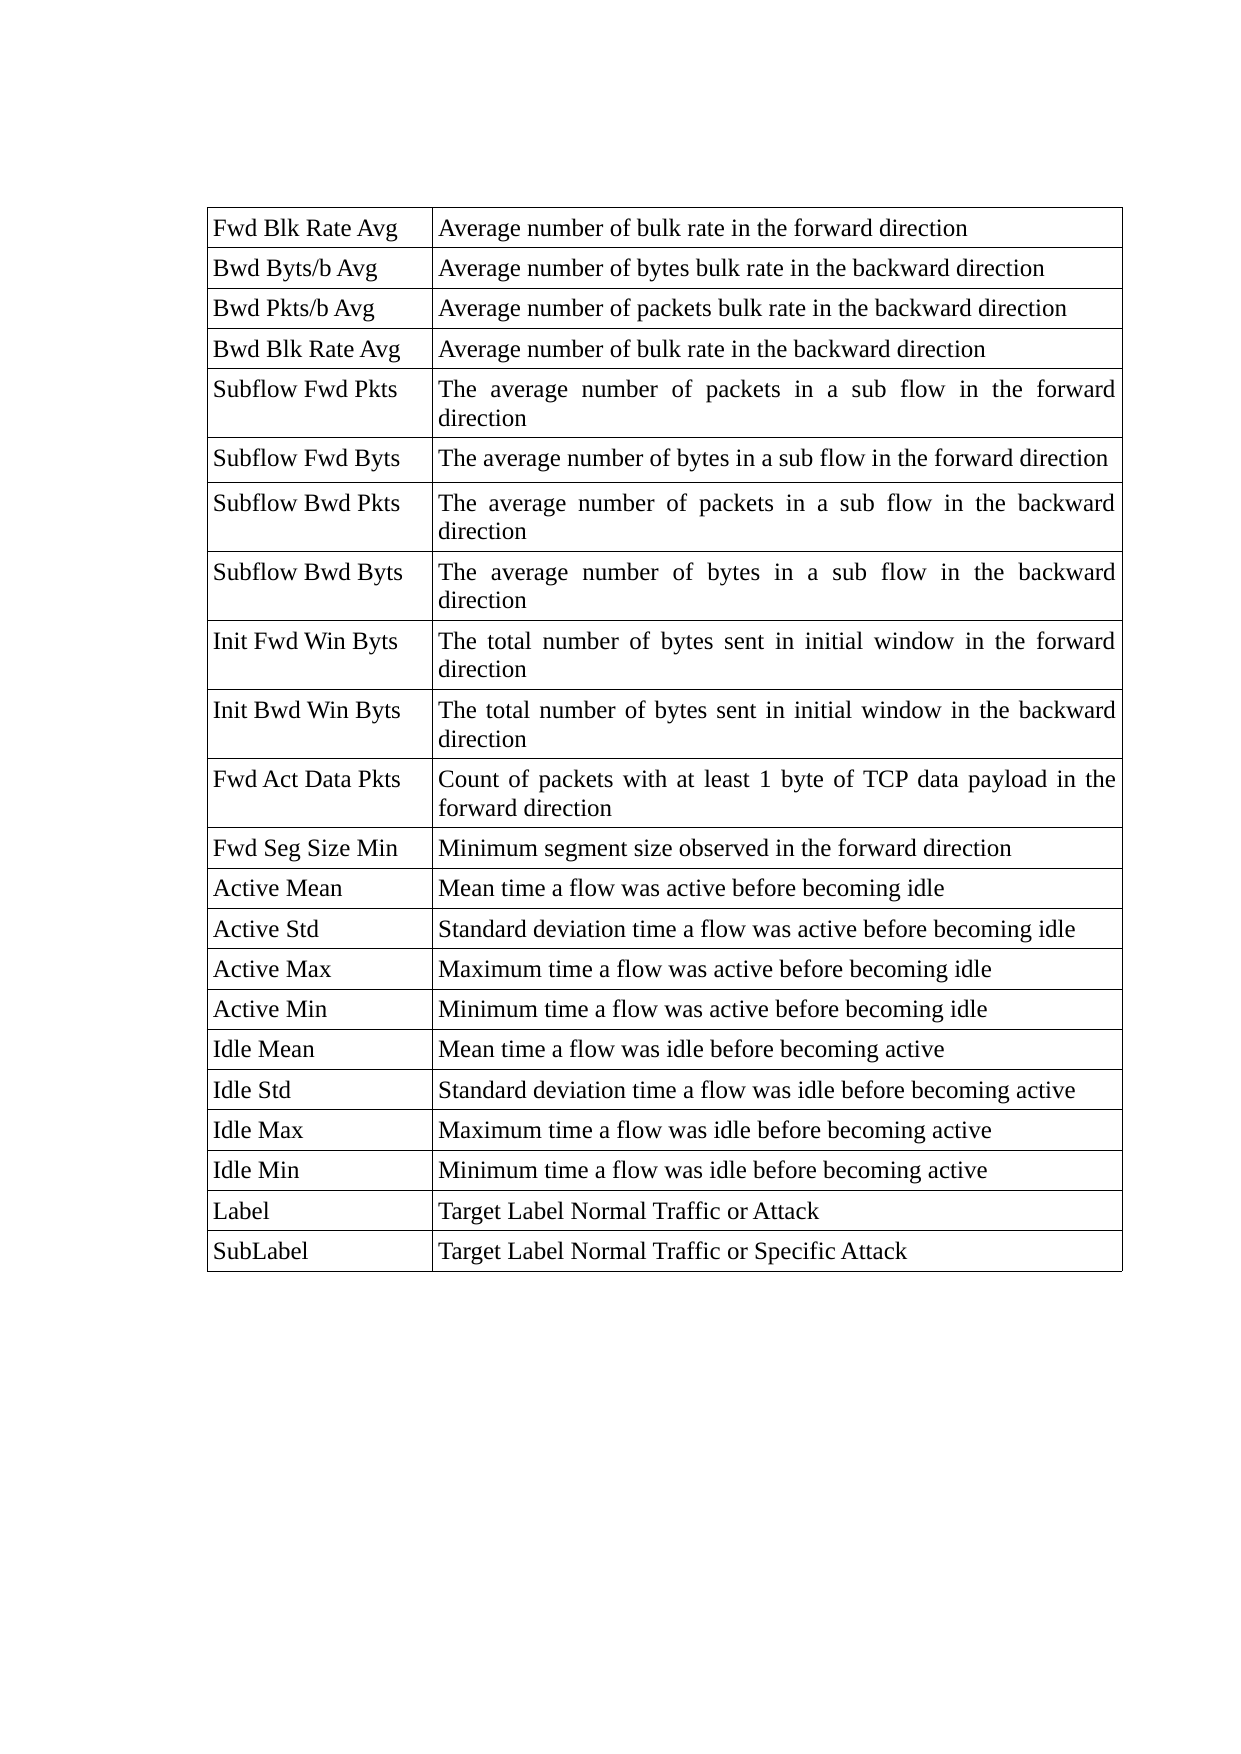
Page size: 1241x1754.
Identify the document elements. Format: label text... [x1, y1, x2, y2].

table_cell Idle Min [208, 1151, 432, 1190]
table_cell Active Std [208, 909, 432, 948]
table_cell Idle Max [208, 1110, 432, 1150]
table_cell Active Min [208, 990, 432, 1029]
table_cell Bwd Blk Rate Avg [208, 329, 432, 368]
table_cell The total number of bytes sent in initial window in the forward direction [433, 621, 1122, 689]
table_cell Bwd Byts/b Avg [208, 248, 432, 288]
table_cell Active Max [208, 949, 432, 988]
table_cell The average number of packets in a sub flow in the forward direction [433, 369, 1122, 437]
table_cell Idle Mean [208, 1030, 432, 1069]
table_cell Minimum time a flow was idle before becoming active [433, 1151, 1122, 1190]
table_cell Init Fwd Win Byts [208, 621, 432, 689]
table_cell Target Label Normal Traffic or Specific Attack [433, 1231, 1122, 1271]
table_cell Mean time a flow was active before becoming idle [433, 869, 1122, 908]
table_cell Average number of packets bulk rate in the backward direction [433, 289, 1122, 328]
table_cell Subflow Fwd Byts [208, 438, 432, 482]
table_cell The total number of bytes sent in initial window in the backward direction [433, 690, 1122, 758]
table_cell Fwd Blk Rate Avg [208, 208, 432, 247]
table_cell Maximum time a flow was idle before becoming active [433, 1110, 1122, 1150]
table_cell Minimum segment size observed in the forward direction [433, 828, 1122, 867]
table_cell The average number of bytes in a sub flow in the forward direction [433, 438, 1122, 482]
table_cell SubLabel [208, 1231, 432, 1271]
table_cell Active Mean [208, 869, 432, 908]
table_cell Average number of bulk rate in the backward direction [433, 329, 1122, 368]
table_cell The average number of bytes in a sub flow in the backward direction [433, 552, 1122, 620]
table_cell Maximum time a flow was active before becoming idle [433, 949, 1122, 988]
table_cell Average number of bytes bulk rate in the backward direction [433, 248, 1122, 288]
table_cell Subflow Fwd Pkts [208, 369, 432, 437]
table_cell Subflow Bwd Pkts [208, 483, 432, 551]
table_cell Average number of bulk rate in the forward direction [433, 208, 1122, 247]
table_cell Fwd Seg Size Min [208, 828, 432, 867]
table_cell Standard deviation time a flow was idle before becoming active [433, 1070, 1122, 1109]
table_cell Subflow Bwd Byts [208, 552, 432, 620]
table_cell Label [208, 1191, 432, 1230]
table_cell Standard deviation time a flow was active before becoming idle [433, 909, 1122, 948]
table_cell Idle Std [208, 1070, 432, 1109]
table_cell Fwd Act Data Pkts [208, 759, 432, 827]
table_cell Minimum time a flow was active before becoming idle [433, 990, 1122, 1029]
table_cell Target Label Normal Traffic or Attack [433, 1191, 1122, 1230]
table_cell Count of packets with at least 1 byte of TCP data payload in the forward direction [433, 759, 1122, 827]
table_cell Mean time a flow was idle before becoming active [433, 1030, 1122, 1069]
table_cell Bwd Pkts/b Avg [208, 289, 432, 328]
table_cell Init Bwd Win Byts [208, 690, 432, 758]
table_cell The average number of packets in a sub flow in the backward direction [433, 483, 1122, 551]
